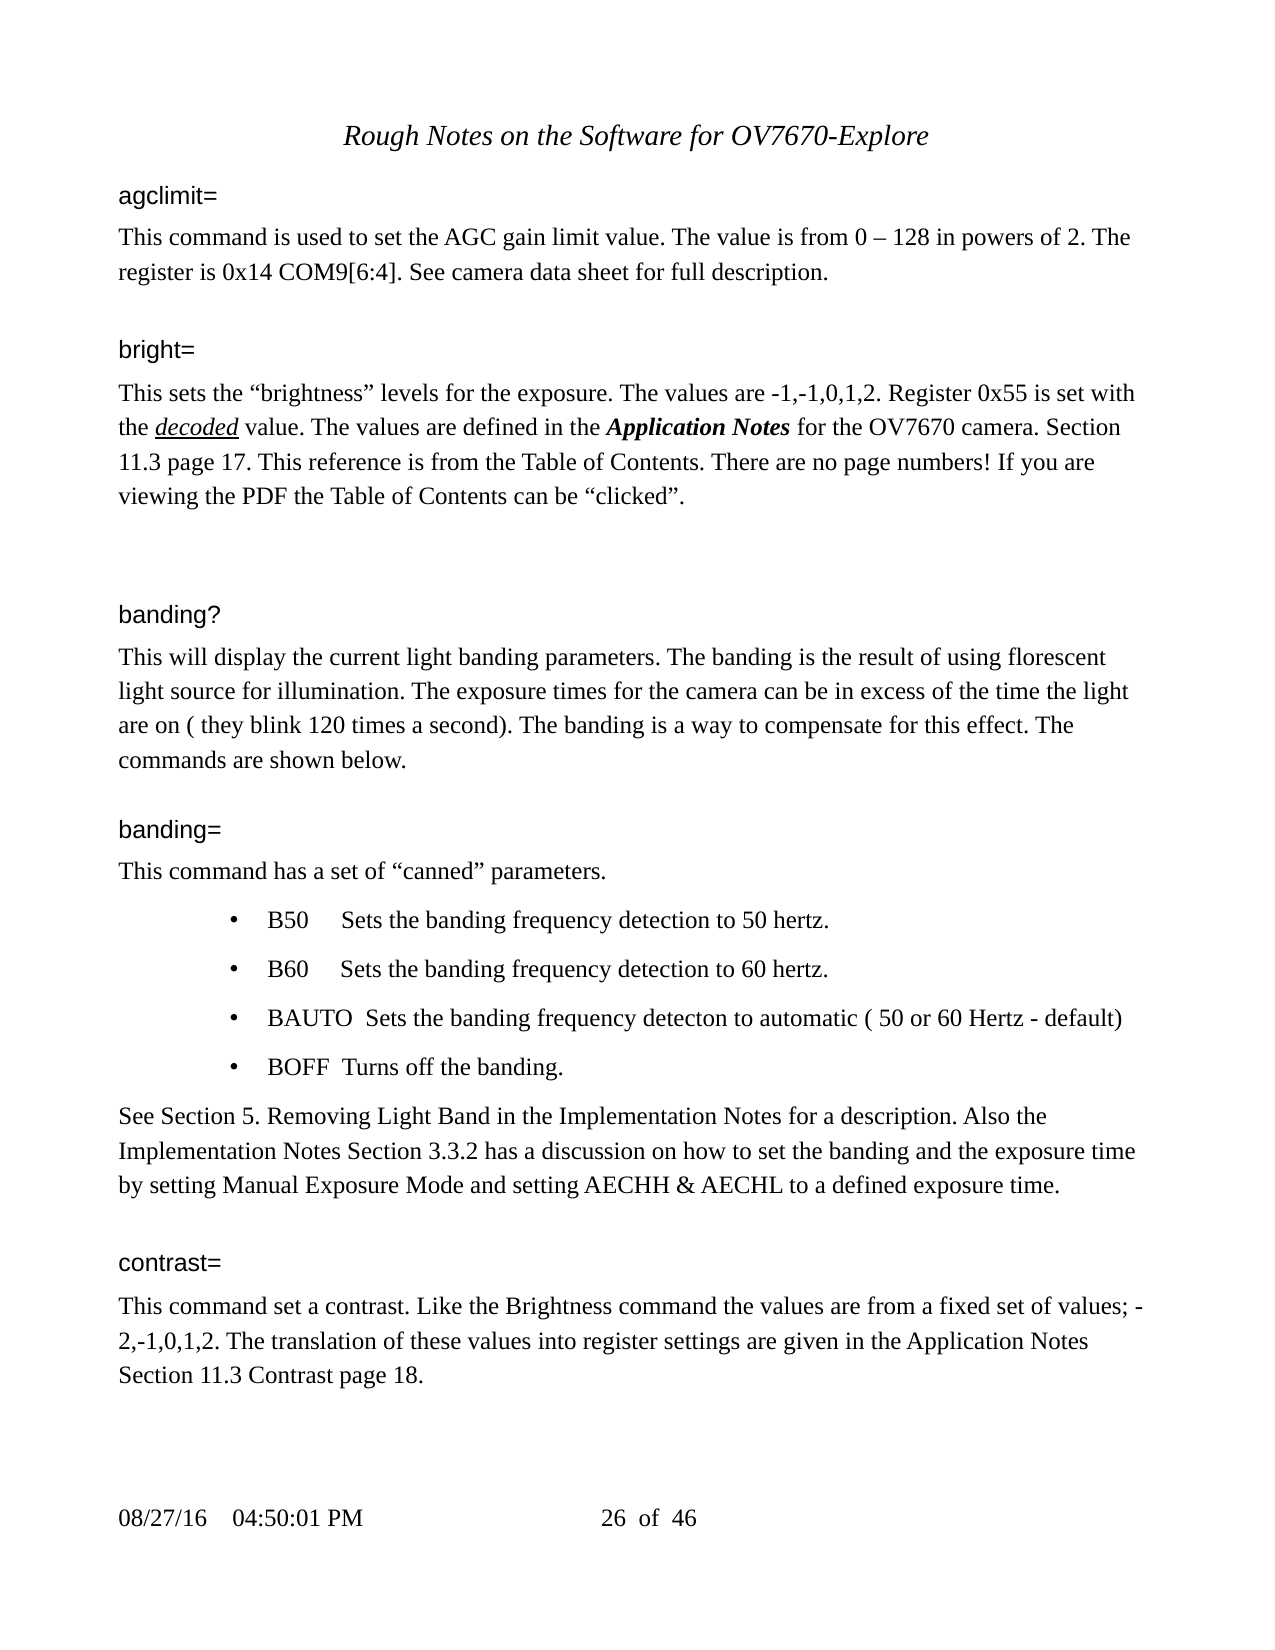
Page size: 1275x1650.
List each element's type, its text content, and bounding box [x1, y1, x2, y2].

list B60 Sets the banding frequency detection to 60 hertz. [229, 954, 1157, 983]
text This command set a contrast. Like the Brightness command the values are from a fixed set of values; -2,-1,0,1,2. The translation of these values into register settings are given in the Application Notes Section 11.3 Contrast page 18. [118, 1291, 1157, 1389]
subtitle agclimit= [118, 181, 1157, 210]
text This command is used to set the AGC gain limit value. The value is from 0 – 128 in powers of 2. The register is 0x14 COM9[6:4]. See camera data sheet for full description. [118, 222, 1157, 286]
text See Section 5. Removing Light Band in the Implementation Notes for a description. Also the Implementation Notes Section 3.3.2 has a discussion on how to set the banding and the exposure time by setting Manual Exposure Mode and setting AECHH & AECHL to a defined exposure time. [118, 1101, 1157, 1199]
list B50 Sets the banding frequency detection to 50 hertz. [229, 905, 1157, 934]
subtitle banding? [118, 600, 1157, 629]
text This will display the current light banding parameters. The banding is the result of using florescent light source for illumination. The exposure times for the camera can be in excess of the time the light are on ( they blink 120 times a second). The banding is a way to compensate for this effect. The commands are shown below. [118, 642, 1157, 774]
subtitle contrast= [118, 1240, 1157, 1279]
subtitle bright= [118, 327, 1157, 365]
text This command has a set of “canned” parameters. [118, 856, 1157, 885]
subtitle banding= [118, 815, 1157, 844]
list BOFF Turns off the banding. [229, 1052, 1157, 1081]
text This sets the “brightness” levels for the exposure. The values are -1,-1,0,1,2. Register 0x55 is set with the decoded value. The values are defined in the Application Notes for the OV7670 camera. Section 11.3 page 17. This reference is from the Table of Contents. There are no page numbers! If you are viewing the PDF the Table of Contents can be “clicked”. [118, 378, 1157, 510]
list BAUTO Sets the banding frequency detecton to automatic ( 50 or 60 Hertz - default) [229, 1003, 1157, 1032]
